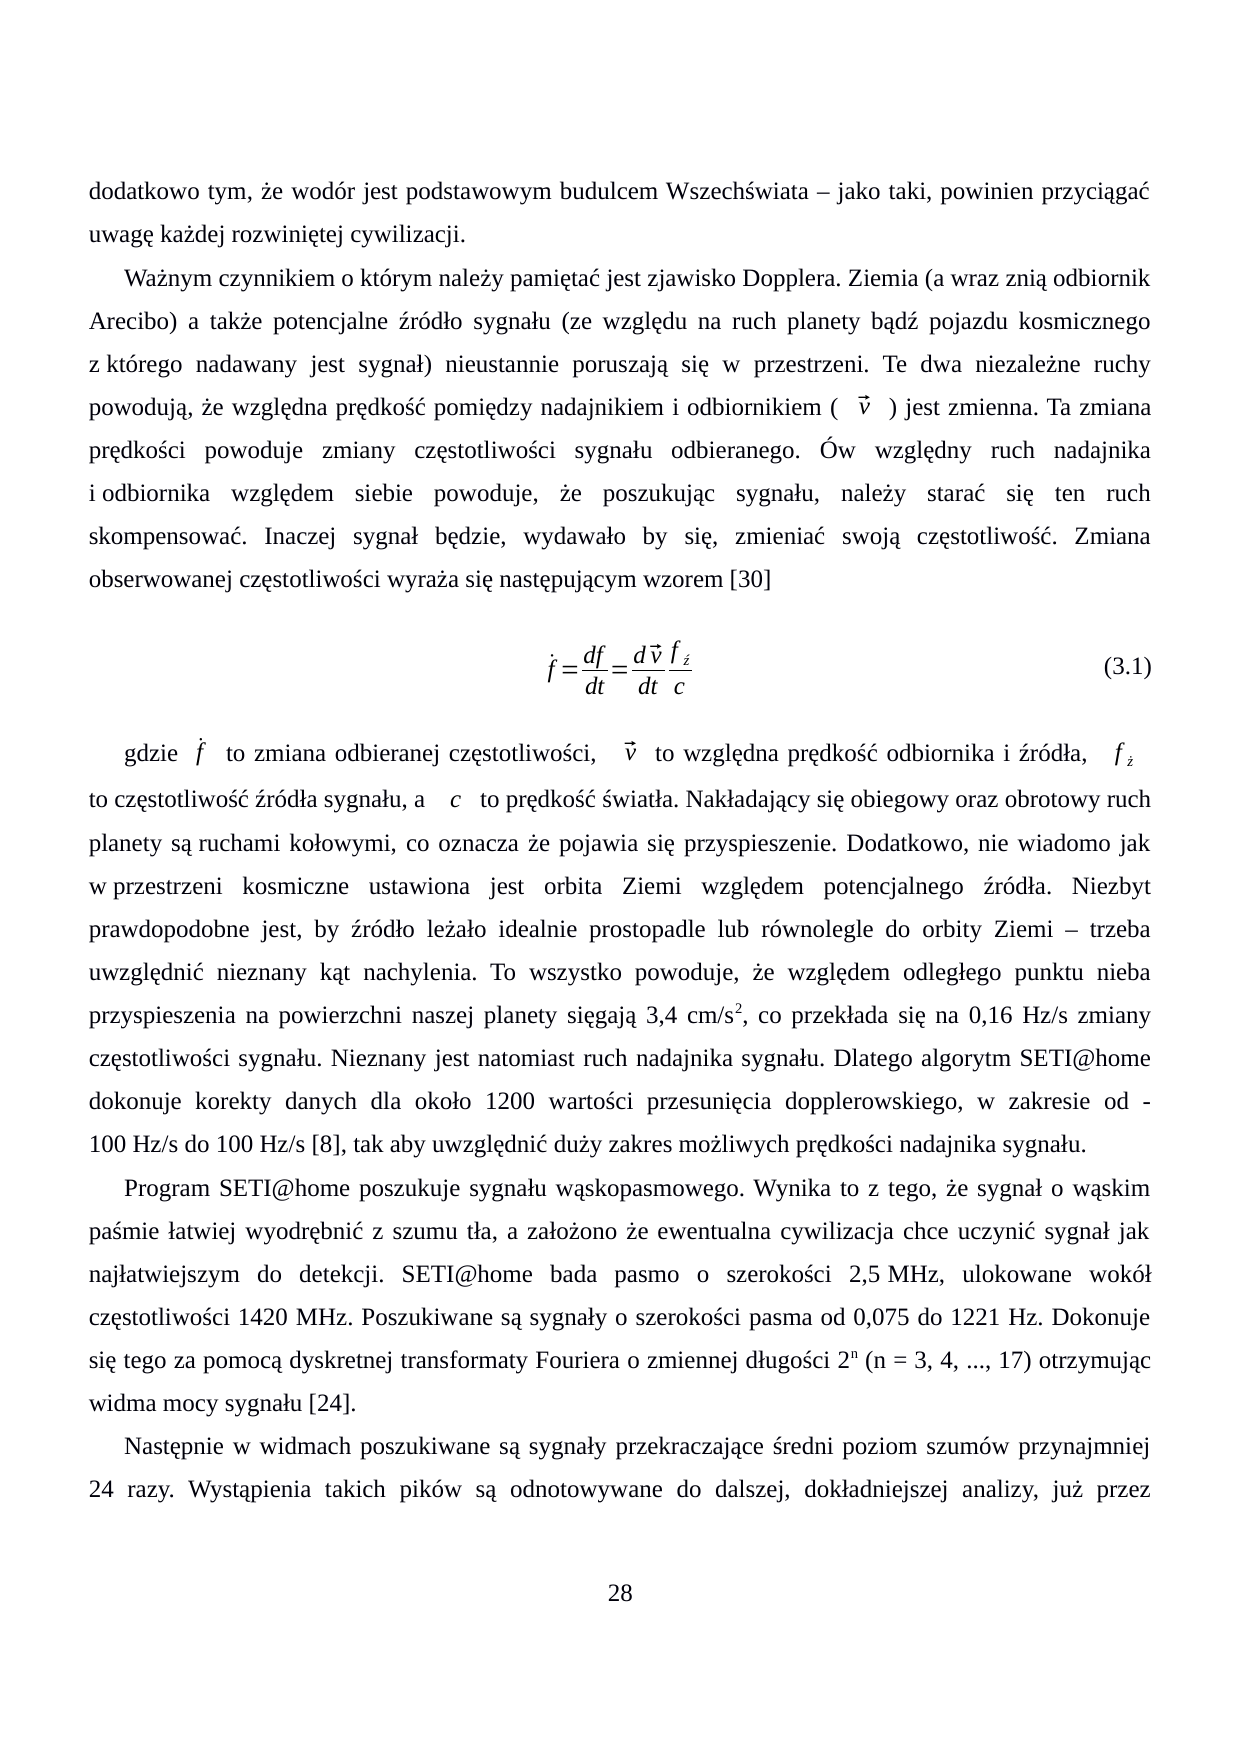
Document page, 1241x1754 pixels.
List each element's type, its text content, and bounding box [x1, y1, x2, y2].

text gdzieto zmiana odbieranej częstotliwości, to względna prędkość odbiornika i źródła, to częstotliwość źródła sygnału, a to prędkość światła. Nakładający się obiegowy oraz obrotowy ruch planety są ruchami kołowymi, co oznacza że pojawia się przyspieszenie. Dodatkowo, nie wiadomo jak w przestrzeni kosmiczne ustawiona jest orbita Ziemi względem potencjalnego źródła. Niezbyt prawdopodobne jest, by źródło leżało idealnie prostopadle lub równolegle do orbity Ziemi – trzeba uwzględnić nieznany kąt nachylenia. To wszystko powoduje, że względem odległego punktu nieba przyspieszenia na powierzchni naszej planety sięgają 3,4 cm/s2, co przekłada się na 0,16 Hz/s zmiany częstotliwości sygnału. Nieznany jest natomiast ruch nadajnika sygnału. Dlatego algorytm SETI@home dokonuje korekty danych dla około 1200 wartości przesunięcia dopplerowskiego, w zakresie od -100 Hz/s do 100 Hz/s [8], tak aby uwzględnić duży zakres możliwych prędkości nadajnika sygnału. [88, 737, 1152, 1158]
text Program SETI@home poszukuje sygnału wąskopasmowego. Wynika to z tego, że sygnał o wąskim paśmie łatwiej wyodrębnić z szumu tła, a założono że ewentualna cywilizacja chce uczynić sygnał jak najłatwiejszym do detekcji. SETI@home bada pasmo o szerokości 2,5 MHz, ulokowane wokół częstotliwości 1420 MHz. Poszukiwane są sygnały o szerokości pasma od 0,075 do 1221 Hz. Dokonuje się tego za pomocą dyskretnej transformaty Fouriera o zmiennej długości 2n (n = 3, 4, ..., 17) otrzymując widma mocy sygnału [24]. [88, 1173, 1152, 1417]
text dodatkowo tym, że wodór jest podstawowym budulcem Wszechświata – jako taki, powinien przyciągać uwagę każdej rozwiniętej cywilizacji. [88, 176, 1152, 248]
text Następnie w widmach poszukiwane są sygnały przekraczające średni poziom szumów przynajmniej 24 razy. Wystąpienia takich pików są odnotowywane do dalszej, dokładniejszej analizy, już przez [88, 1431, 1152, 1503]
text (3.1) [88, 651, 1152, 679]
text Ważnym czynnikiem o którym należy pamiętać jest zjawisko Dopplera. Ziemia (a wraz znią odbiornik Arecibo) a także potencjalne źródło sygnału (ze względu na ruch planety bądź pojazdu kosmicznego z którego nadawany jest sygnał) nieustannie poruszają się w przestrzeni. Te dwa niezależne ruchy powodują, że względna prędkość pomiędzy nadajnikiem i odbiornikiem () jest zmienna. Ta zmiana prędkości powoduje zmiany częstotliwości sygnału odbieranego. Ów względny ruch nadajnika i odbiornika względem siebie powoduje, że poszukując sygnału, należy starać się ten ruch skompensować. Inaczej sygnał będzie, wydawało by się, zmieniać swoją częstotliwość. Zmiana obserwowanej częstotliwości wyraża się następującym wzorem [30] [88, 263, 1152, 593]
